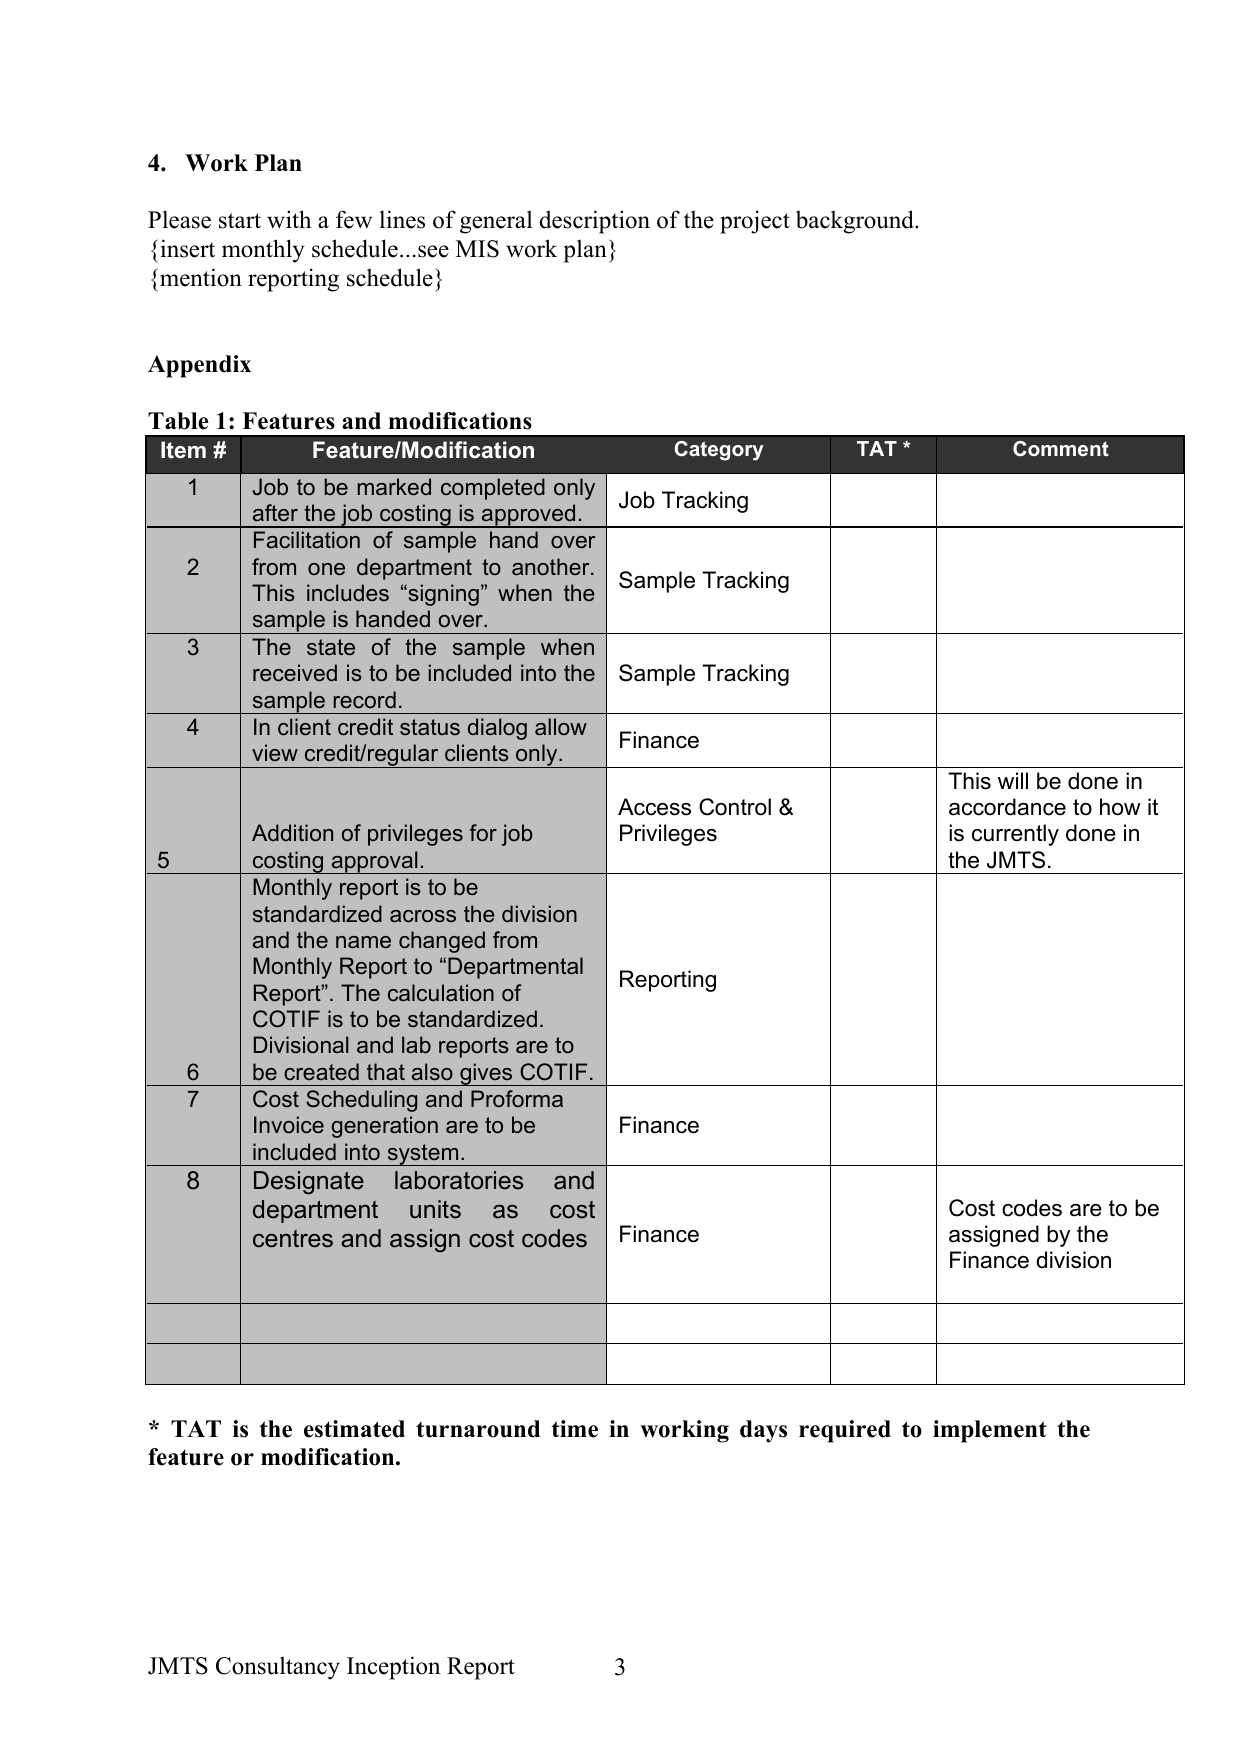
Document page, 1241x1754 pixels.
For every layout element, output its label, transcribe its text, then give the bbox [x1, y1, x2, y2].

text Table 1: Features and modifications [148, 406, 1093, 435]
table_cell [831, 1166, 936, 1303]
list Work Plan [148, 148, 1093, 176]
text {mention reporting schedule} [148, 263, 1093, 291]
table_cell Finance [607, 1166, 830, 1303]
table_cell Addition of privileges for job costing approval. [241, 768, 606, 873]
text {insert monthly schedule...see MIS work plan} [148, 234, 1093, 263]
table_cell In client credit status dialog allow view credit/regular clients only. [241, 714, 606, 767]
table_cell [937, 873, 1184, 1085]
table_cell Sample Tracking [607, 634, 830, 713]
table_header Item # [147, 437, 240, 473]
table_cell Finance [607, 1086, 830, 1165]
table_cell This will be done in accordance to how it is currently done in the JMTS. [937, 767, 1184, 873]
table_cell [146, 1303, 240, 1343]
table_cell [831, 634, 936, 713]
table_cell 5 [146, 767, 240, 873]
table_cell Finance [607, 714, 830, 767]
table_cell Sample Tracking [607, 528, 830, 633]
table_cell 3 [146, 633, 240, 713]
table_cell 1 [146, 474, 240, 526]
table_cell [937, 713, 1184, 767]
table_header Category [607, 437, 830, 473]
table_cell [937, 1303, 1184, 1343]
table_cell Job Tracking [607, 474, 830, 526]
table_cell Job to be marked completed only after the job costing is approved. [241, 474, 606, 526]
table_cell [937, 474, 1184, 526]
table_cell Access Control & Privileges [607, 768, 830, 873]
table_cell [937, 633, 1184, 713]
table_cell Cost Scheduling and Proforma Invoice generation are to be included into system. [241, 1086, 606, 1165]
table_cell [831, 1344, 936, 1384]
table_header Comment [937, 437, 1183, 473]
table_cell Facilitation of sample hand over from one department to another. This includes “signing” when the sample is handed over. [241, 528, 606, 633]
table_header Feature/Modification [242, 437, 607, 473]
table_cell [607, 1304, 830, 1343]
text * TAT is the estimated turnaround time in working days required to implement the feature or modification. [148, 1414, 1093, 1471]
table_cell 6 [146, 873, 240, 1085]
table_cell [831, 874, 936, 1085]
table_cell Reporting [607, 874, 830, 1085]
table_cell [831, 528, 936, 633]
table_cell [831, 1086, 936, 1165]
table_cell [831, 714, 936, 767]
table_cell [831, 1304, 936, 1343]
table_cell Monthly report is to be standardized across the division and the name changed from Monthly Report to “Departmental Report”. The calculation of COTIF is to be standardized. Divisional and lab reports are to be created that also gives COTIF. [241, 874, 606, 1085]
text Appendix [148, 349, 1093, 378]
table_cell The state of the sample when received is to be included into the sample record. [241, 634, 606, 713]
table_cell Cost codes are to be assigned by the Finance division [937, 1165, 1184, 1303]
table_cell 7 [146, 1085, 240, 1165]
table_cell 4 [146, 713, 240, 767]
table_cell [831, 474, 936, 526]
table_cell [241, 1344, 606, 1384]
table_cell 2 [146, 526, 240, 633]
table_cell [937, 1085, 1184, 1165]
table_cell Designate laboratories and department units as cost centres and assign cost codes [241, 1166, 606, 1303]
table_cell [146, 1343, 240, 1384]
table_header TAT * [831, 437, 936, 473]
table_cell [937, 526, 1184, 633]
table_cell [241, 1304, 606, 1343]
table_cell [937, 1343, 1184, 1384]
table_cell [831, 768, 936, 873]
text Please start with a few lines of general description of the project background. [148, 205, 1093, 234]
table_cell [607, 1344, 830, 1384]
table_cell 8 [146, 1165, 240, 1303]
